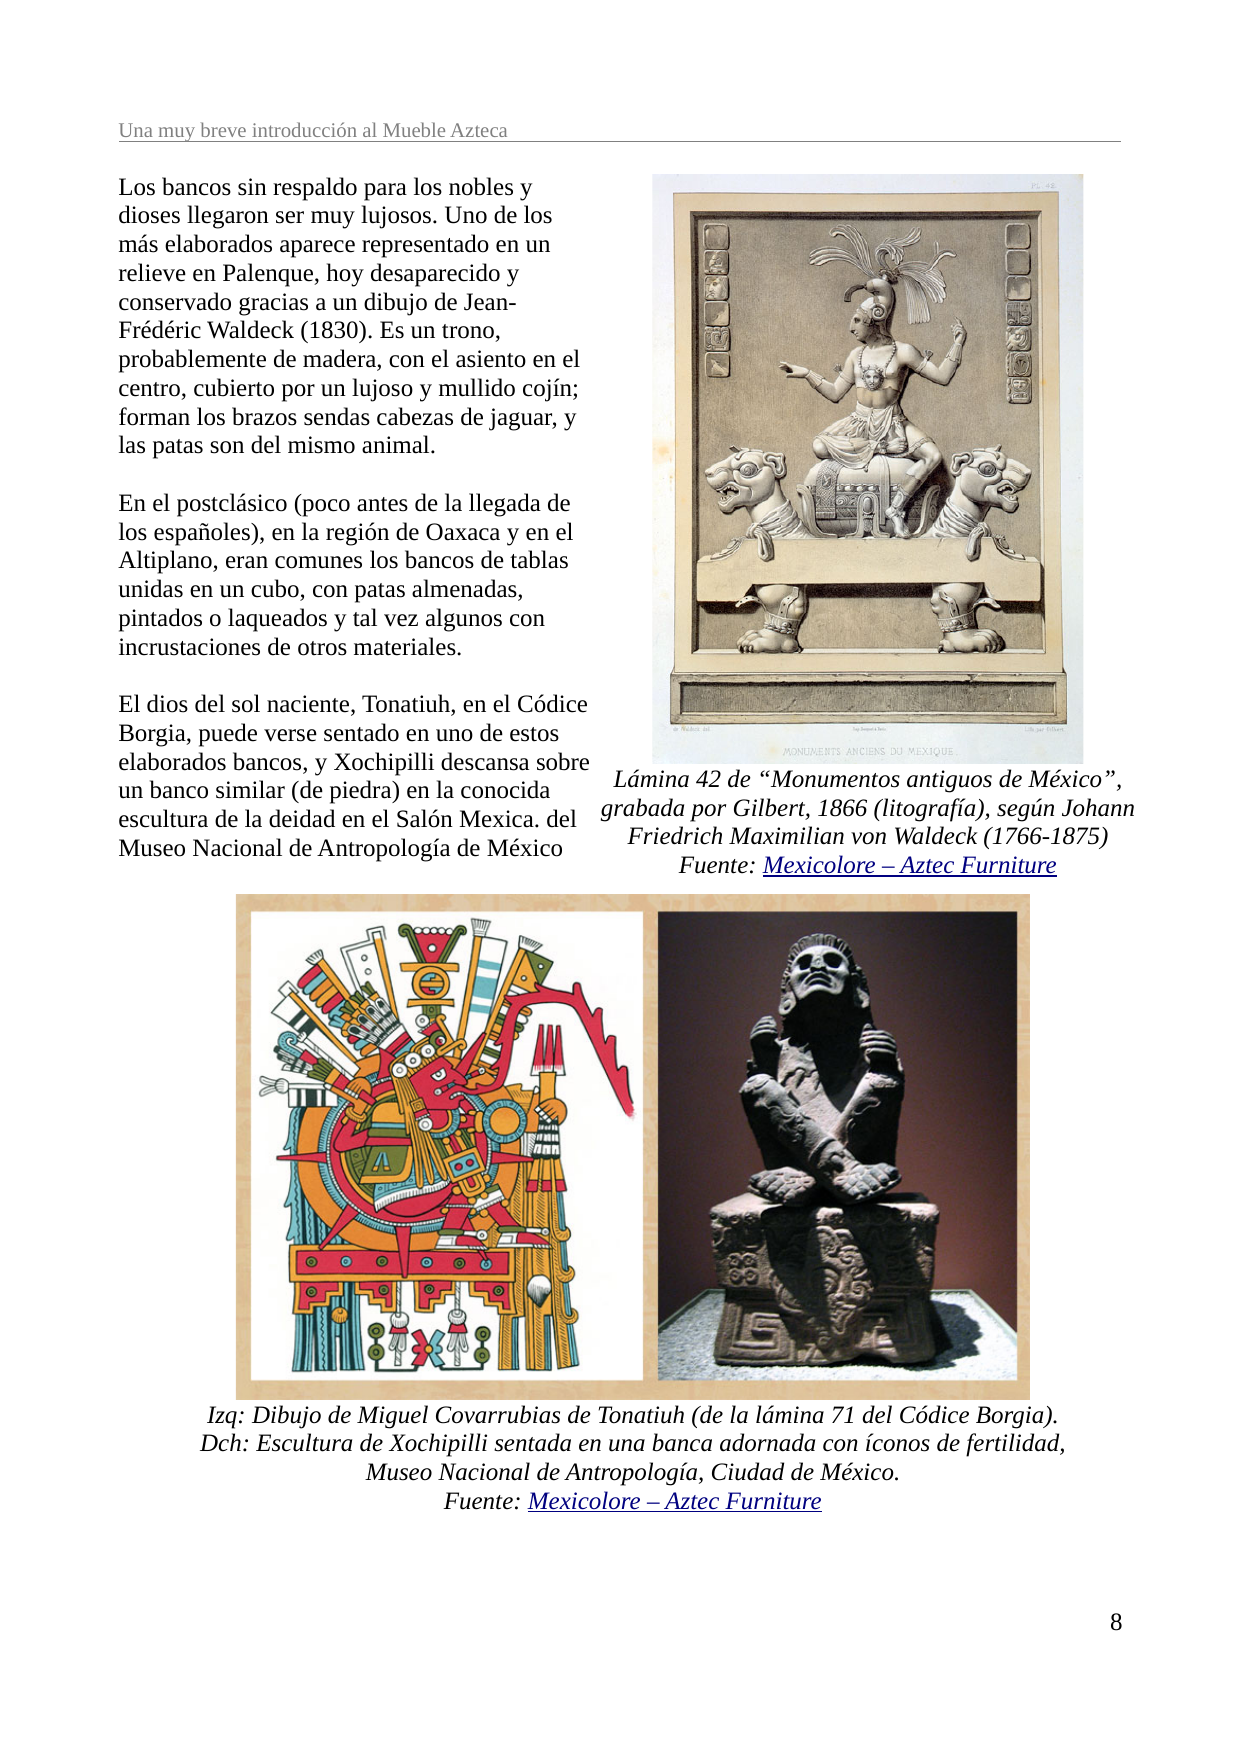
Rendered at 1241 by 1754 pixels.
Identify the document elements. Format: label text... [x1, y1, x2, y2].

text Lámina 42 de “Monumentos antiguos de México”, grabada por Gilbert, 1866 (litografía), según Johann Friedrich Maximilian von Waldeck (1766-1875) Fuente: Mexicolore – Aztec Furniture [591, 185, 1144, 879]
picture [652, 174, 1084, 764]
text Izq: Dibujo de Miguel Covarrubias de Tonatiuh (de la lámina 71 del Códice Borgia). Dch: Escultura de Xochipilli sentada en una banca adornada con íconos de fertilidad, Museo Nacional de Antropología, Ciudad de México. Fuente: Mexicolore – Aztec Furniture [182, 904, 1084, 1515]
text Los bancos sin respaldo para los nobles y dioses llegaron ser muy lujosos. Uno de los más elaborados aparece representado en un relieve en Palenque, hoy desaparecido y conservado gracias a un dibujo de Jean-Frédéric Waldeck (1830). Es un trono, probablemente de madera, con el asiento en el centro, cubierto por un lujoso y mullido cojín; forman los brazos sendas cabezas de jaguar, y las patas son del mismo animal. [118, 172, 1144, 459]
text El dios del sol naciente, Tonatiuh, en el Códice Borgia, puede verse sentado en uno de estos elaborados bancos, y Xochipilli descansa sobre un banco similar (de piedra) en la conocida escultura de la deidad en el Salón Mexica. del Museo Nacional de Antropología de México [118, 689, 591, 862]
text En el postclásico (poco antes de la llegada de los españoles), en la región de Oaxaca y en el Altiplano, eran comunes los bancos de tablas unidas en un cubo, con patas almenadas, pintados o laqueados y tal vez algunos con incrustaciones de otros materiales. [118, 488, 591, 660]
picture [235, 894, 1030, 1400]
